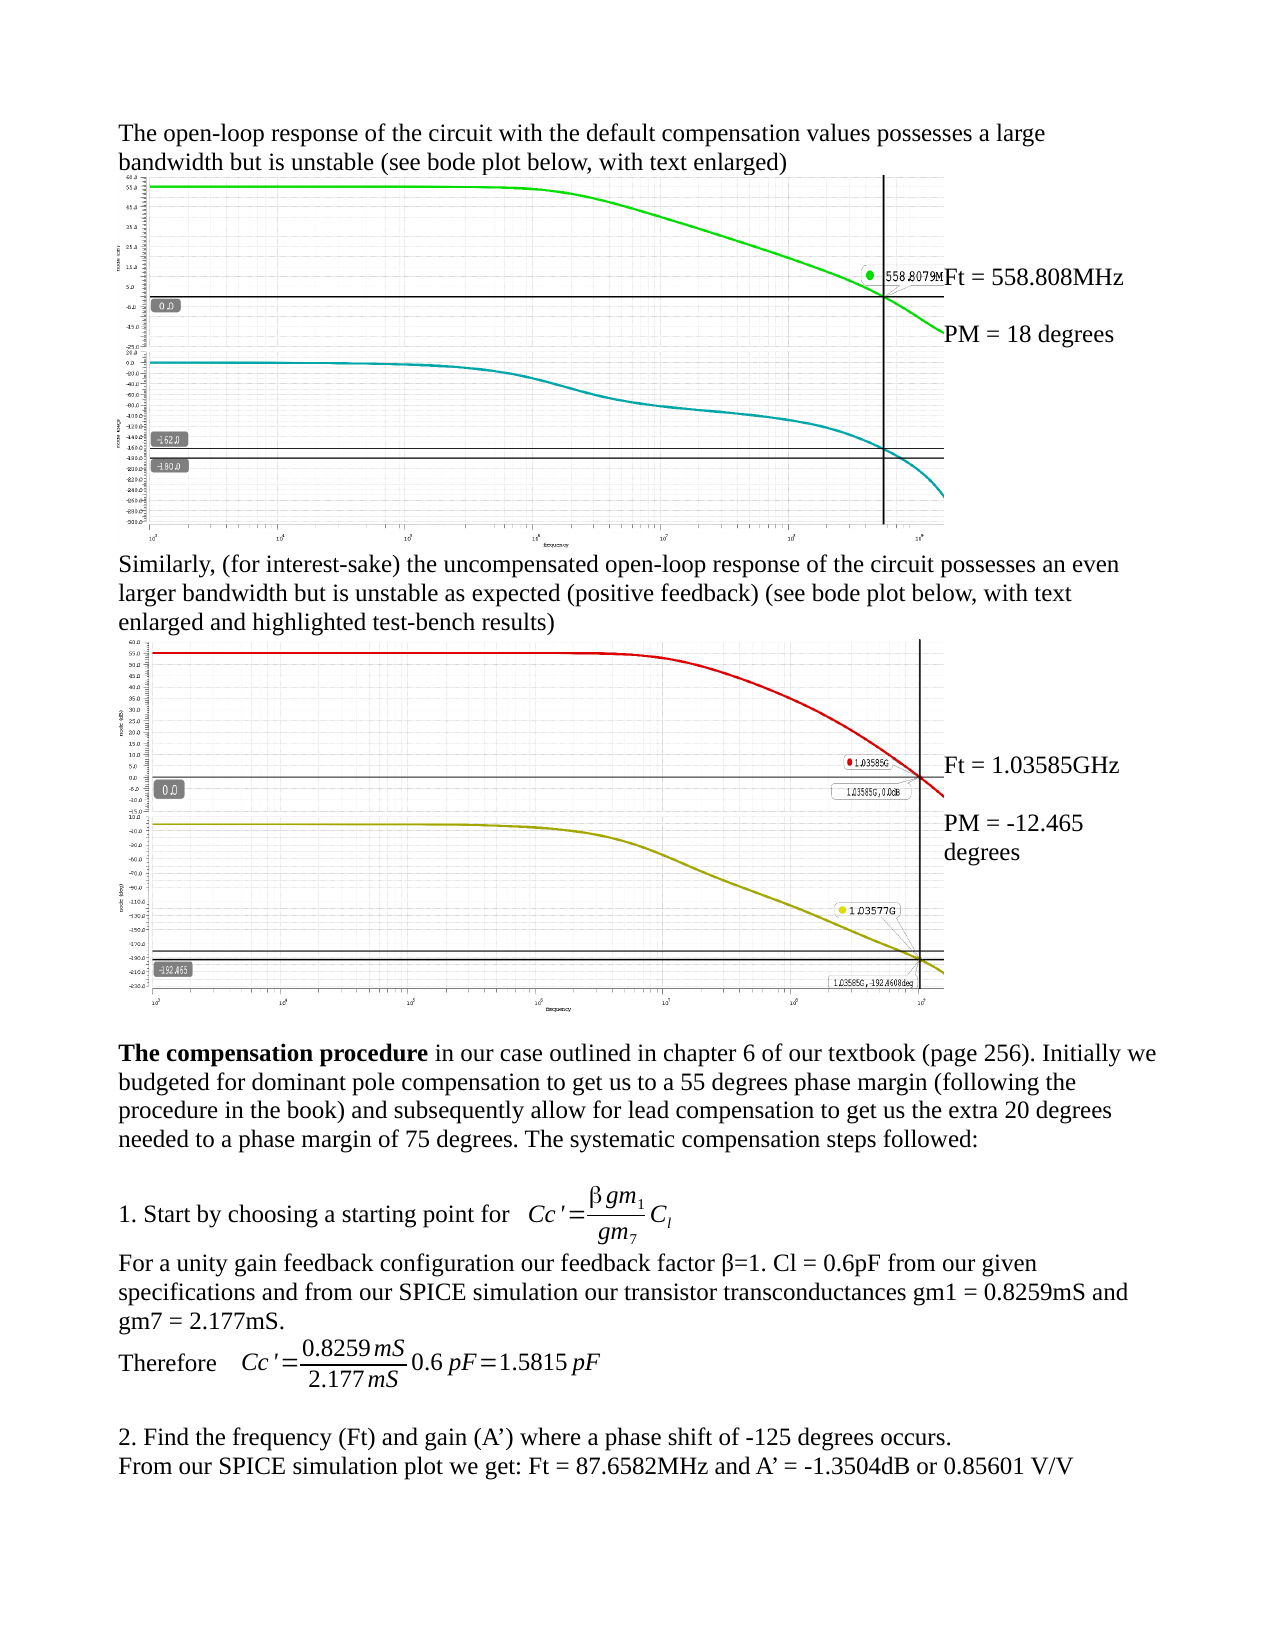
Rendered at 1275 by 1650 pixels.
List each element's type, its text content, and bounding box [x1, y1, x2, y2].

text 2. Find the frequency (Ft) and gain (A’) where a phase shift of -125 degrees occurs. [118, 1422, 1157, 1451]
text Ft = 558.808MHz [944, 262, 1157, 291]
text The compensation procedure in our case outlined in chapter 6 of our textbook (page 256). Initially we budgeted for dominant pole compensation to get us to a 55 degrees phase margin (following the procedure in the book) and subsequently allow for lead compensation to get us the extra 20 degrees needed to a phase margin of 75 degrees. The systematic compensation steps followed: [118, 1038, 1157, 1153]
text From our SPICE simulation plot we get: Ft = 87.6582MHz and A’ = -1.3504dB or 0.85601 V/V [118, 1451, 1157, 1480]
text PM = 18 degrees [944, 319, 1157, 348]
text Similarly, (for interest-sake) the uncompensated open-loop response of the circuit possesses an even larger bandwidth but is unstable as expected (positive feedback) (see bode plot below, with text enlarged and highlighted test-bench results) [118, 549, 1157, 636]
text PM = -12.465 degrees [944, 808, 1157, 866]
text The open-loop response of the circuit with the default compensation values possesses a large bandwidth but is unstable (see bode plot below, with text enlarged) [118, 118, 1157, 176]
text Therefore [118, 1334, 1157, 1394]
text 1. Start by choosing a starting point for [118, 1182, 1157, 1248]
text Ft = 1.03585GHz [944, 751, 1157, 779]
text For a unity gain feedback configuration our feedback factor β=1. Cl = 0.6pF from our given specifications and from our SPICE simulation our transistor transconductances gm1 = 0.8259mS and gm7 = 2.177mS. [118, 1248, 1157, 1334]
picture [117, 639, 944, 1012]
picture [117, 175, 944, 548]
